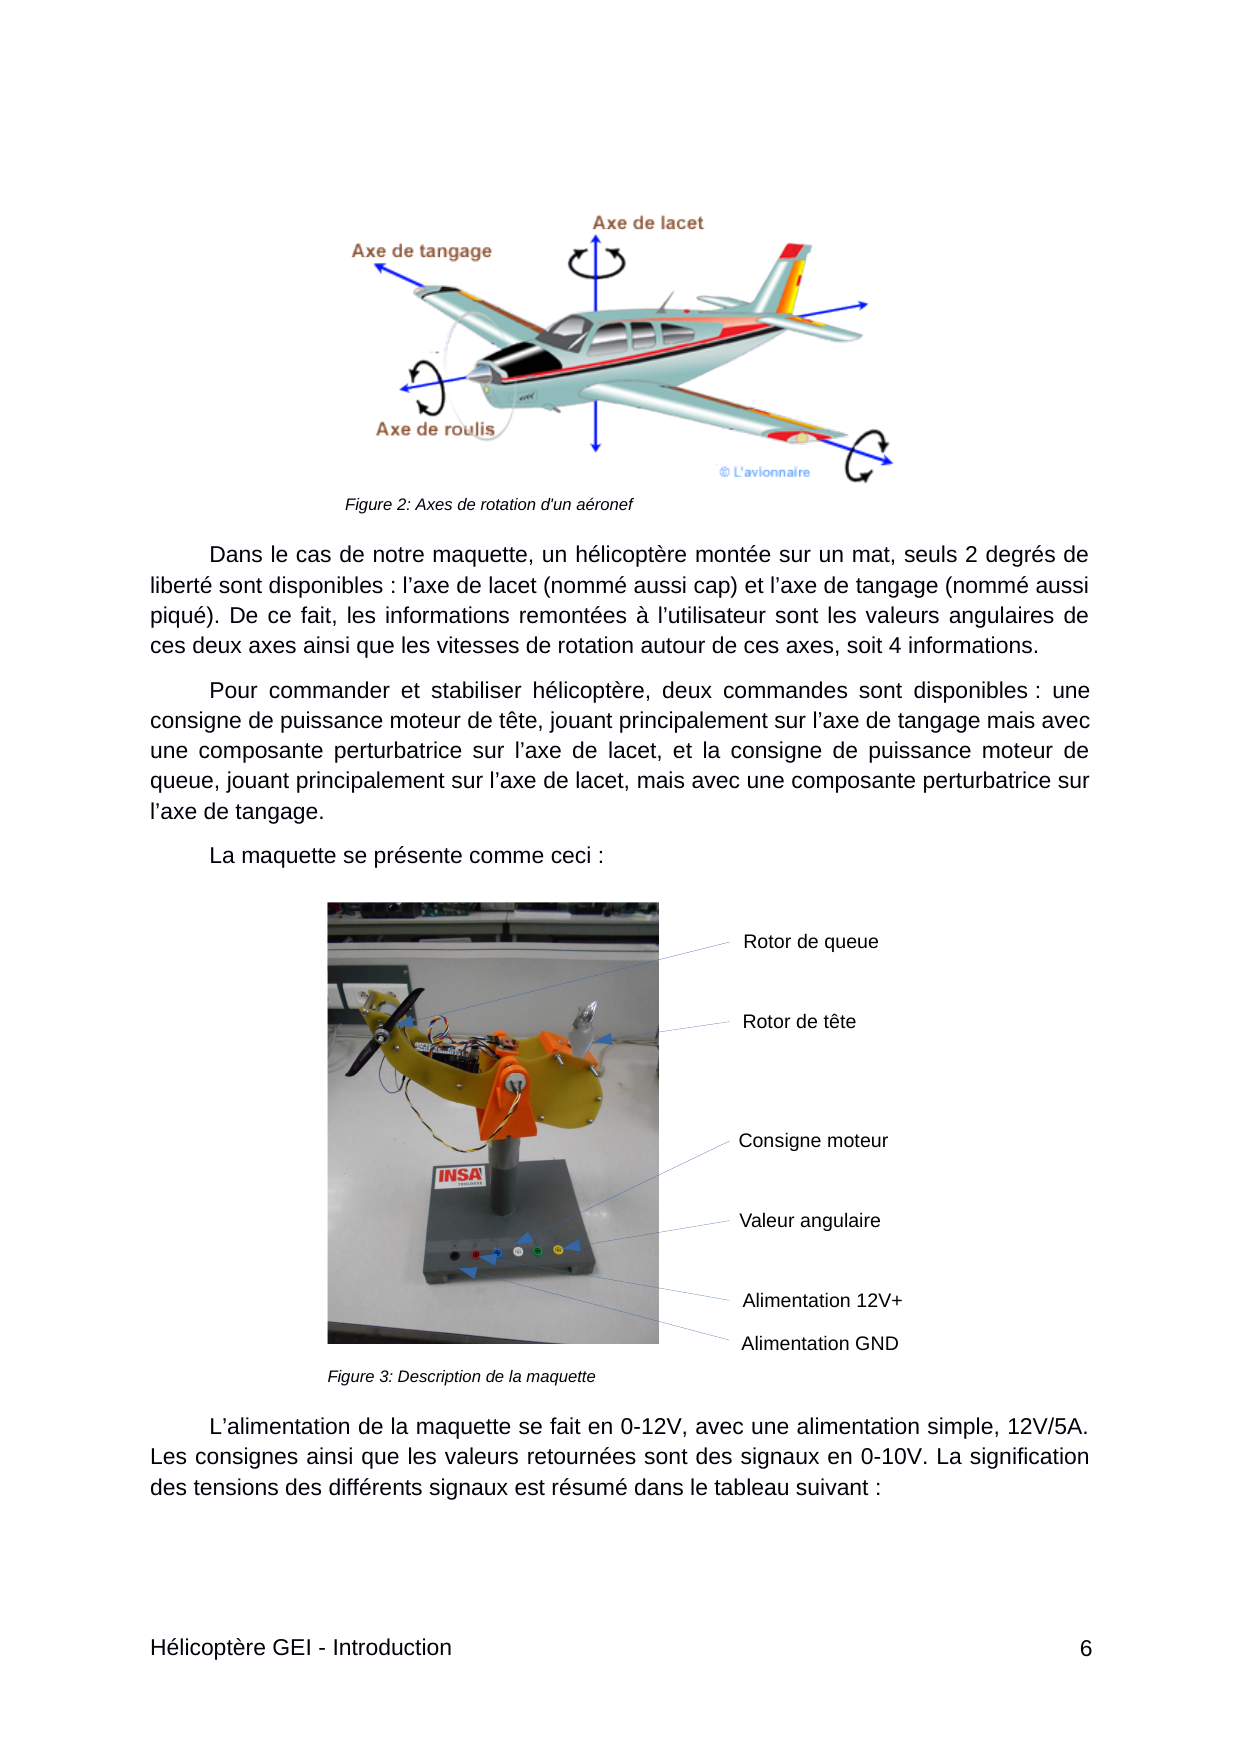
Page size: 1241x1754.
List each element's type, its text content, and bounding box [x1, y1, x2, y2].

text Pour commander et stabiliser hélicoptère, deux commandes sont disponibles : une consigne de puissance moteur de tête, jouant principalement sur l’axe de tangage mais avec une composante perturbatrice sur l’axe de lacet, et la consigne de puissance moteur de queue, jouant principalement sur l’axe de lacet, mais avec une composante perturbatrice sur l’axe de tangage. [150, 677, 1090, 824]
text La maquette se présente comme ceci : [150, 842, 1090, 869]
text Figure 3: Description de la maquette [327, 1360, 913, 1386]
text Figure 2: Axes de rotation d'un aéronef [345, 489, 895, 514]
picture [345, 206, 896, 489]
text L’alimentation de la maquette se fait en 0-12V, avec une alimentation simple, 12V/5A. Les consignes ainsi que les valeurs retournées sont des signaux en 0-10V. La signification des tensions des différents signaux est résumé dans le tableau suivant : [150, 887, 1090, 1500]
text Dans le cas de notre maquette, un hélicoptère montée sur un mat, seuls 2 degrés de liberté sont disponibles : l’axe de lacet (nommé aussi cap) et l’axe de tangage (nommé aussi piqué). De ce fait, les informations remontées à l’utilisateur sont les valeurs angulaires de ces deux axes ainsi que les vitesses de rotation autour de ces axes, soit 4 informations. [150, 194, 1090, 658]
